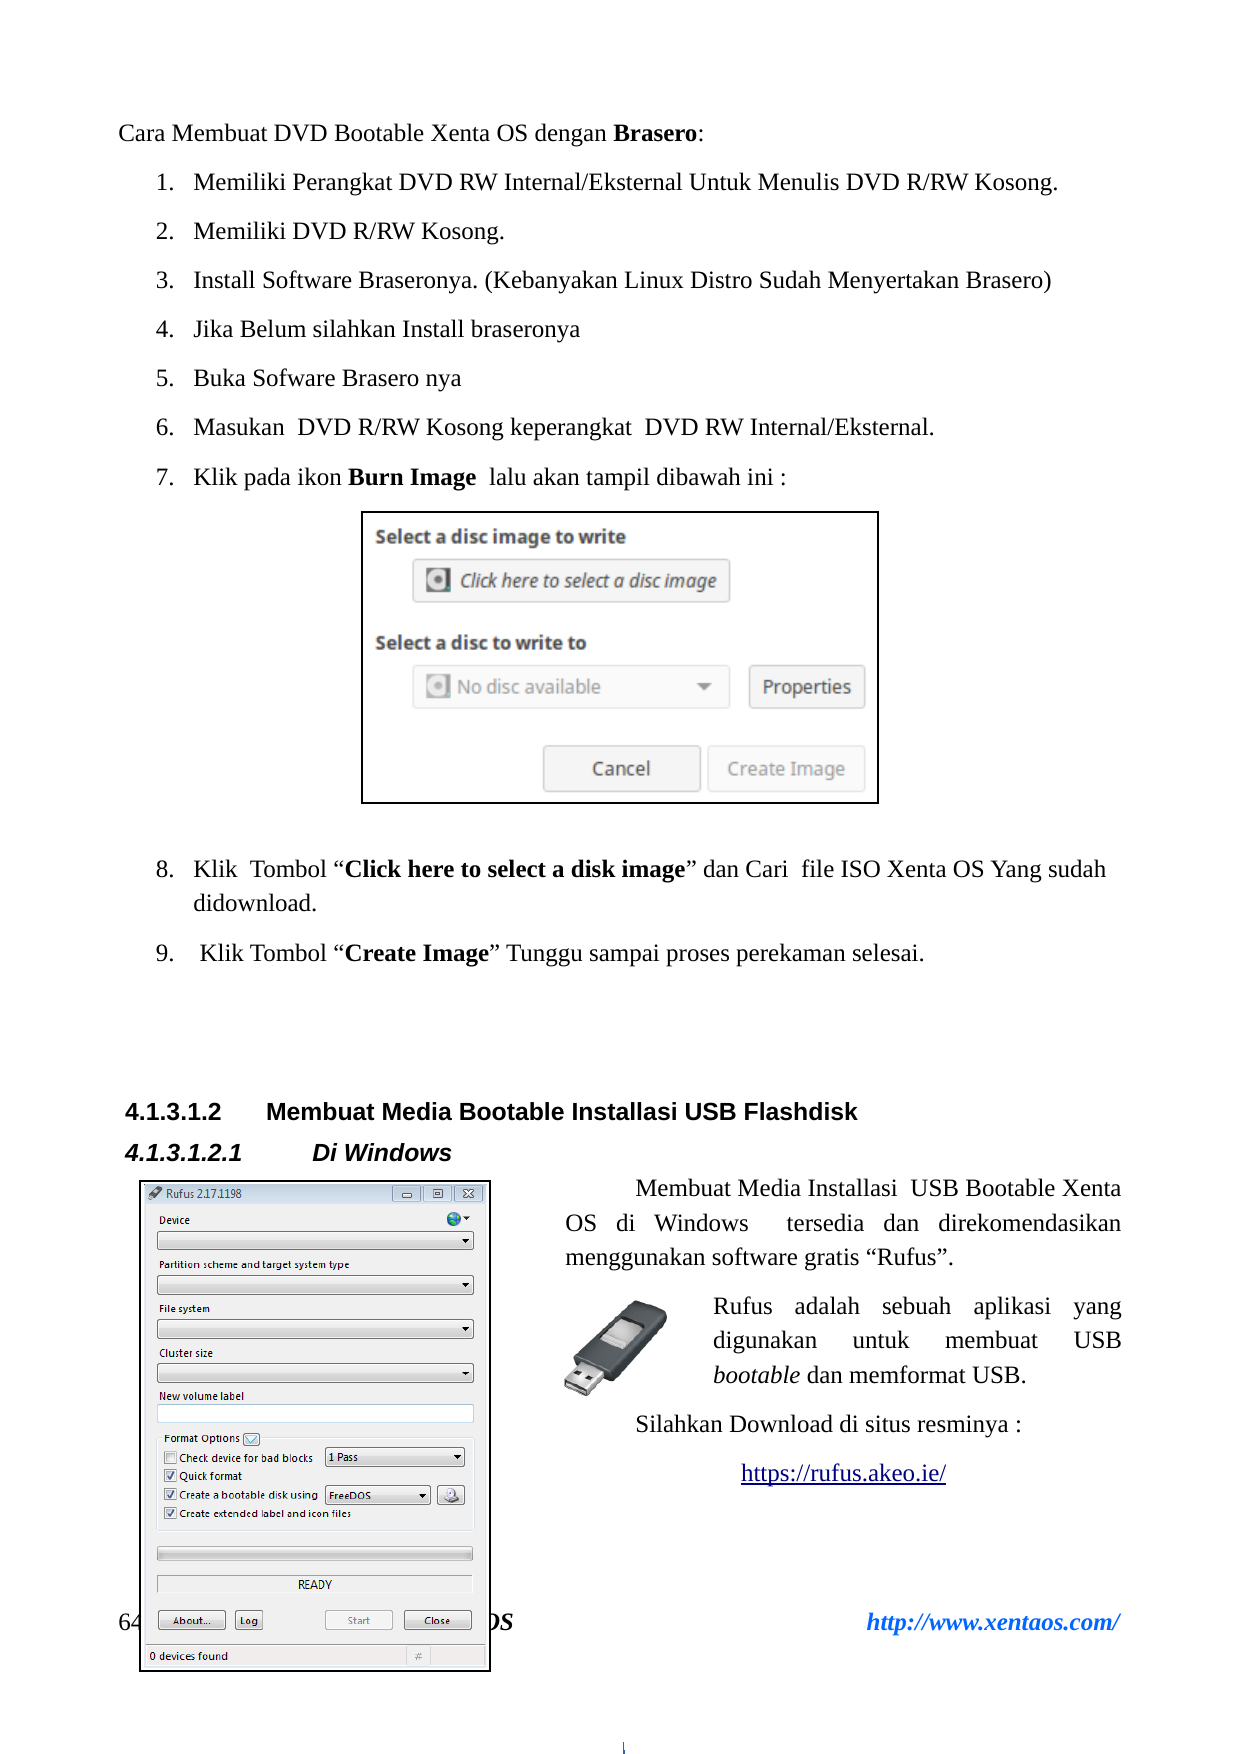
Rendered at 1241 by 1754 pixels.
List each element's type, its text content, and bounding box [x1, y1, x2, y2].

text https://rufus.akeo.ie/ [491, 1458, 1122, 1487]
picture [144, 1184, 487, 1668]
list Memiliki DVD R/RW Kosong. [156, 216, 1122, 245]
text Cara Membuat DVD Bootable Xenta OS dengan Brasero: [118, 118, 1122, 147]
text Membuat Media Installasi USB Bootable Xenta OS di Windows tersedia dan direkomendasikan menggunakan software gratis “Rufus”. [141, 1182, 489, 1670]
picture [365, 515, 875, 800]
text Rufus adalah sebuah aplikasi yang digunakan untuk membuat USB bootable dan memformat USB. [491, 1291, 1122, 1389]
list Klik pada ikon Burn Image lalu akan tampil dibawah ini : [156, 462, 1122, 490]
list Klik Tombol “Create Image” Tunggu sampai proses perekaman selesai. [156, 938, 1122, 966]
list Masukan DVD R/RW Kosong keperangkat DVD RW Internal/Eksternal. [156, 412, 1122, 441]
picture [560, 1292, 670, 1402]
list Memiliki Perangkat DVD RW Internal/Eksternal Untuk Menulis DVD R/RW Kosong. [156, 167, 1122, 196]
text Silahkan Download di situs resminya : [491, 1409, 1122, 1438]
list Install Software Braseronya. (Kebanyakan Linux Distro Sudah Menyertakan Brasero) [156, 265, 1122, 294]
list Jika Belum silahkan Install braseronya [156, 314, 1122, 343]
subtitle Membuat Media Bootable Installasi USB Flashdisk [118, 1097, 1122, 1126]
list Buka Sofware Brasero nya [156, 363, 1122, 392]
subtitle Di Windows [118, 1138, 1122, 1167]
text Membuat Media Installasi USB Bootable Xenta OS di Windows tersedia dan direkomendasikan menggunakan software gratis “Rufus”. [192, 1173, 1122, 1271]
list Klik Tombol “Click here to select a disk image” dan Cari file ISO Xenta OS Yang sudah didownload. [156, 854, 1122, 917]
